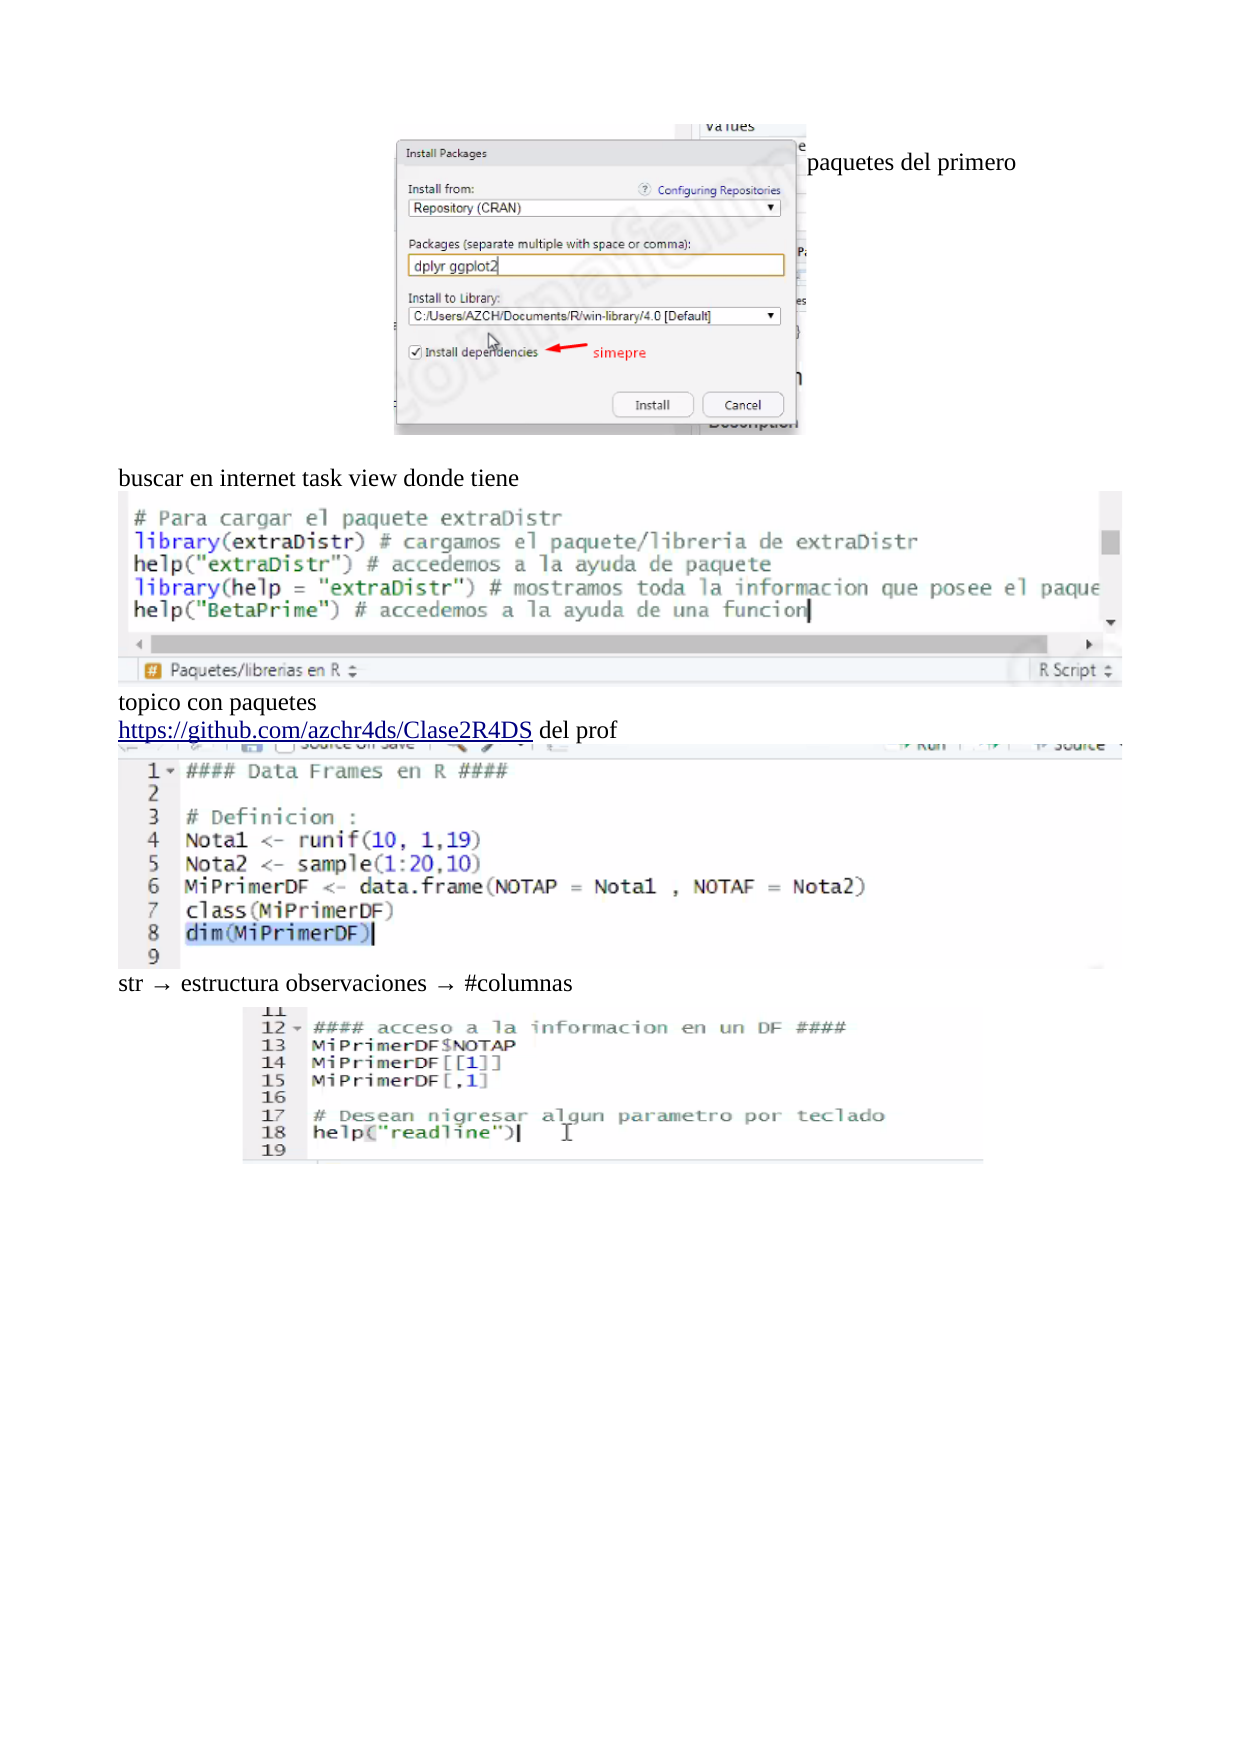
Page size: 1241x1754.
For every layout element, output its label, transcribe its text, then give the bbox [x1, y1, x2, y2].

picture [242, 1007, 984, 1164]
text [118, 147, 393, 176]
picture [118, 744, 1123, 969]
text str → estructura observaciones → #columnas [118, 969, 1122, 997]
picture [393, 124, 807, 435]
text paquetes del primero [807, 147, 1122, 176]
text https://github.com/azchr4ds/Clase2R4DS del prof [118, 715, 1122, 744]
text buscar en internet task view donde tiene [118, 463, 1122, 491]
text topico con paquetes [118, 687, 1122, 715]
picture [118, 491, 1123, 687]
